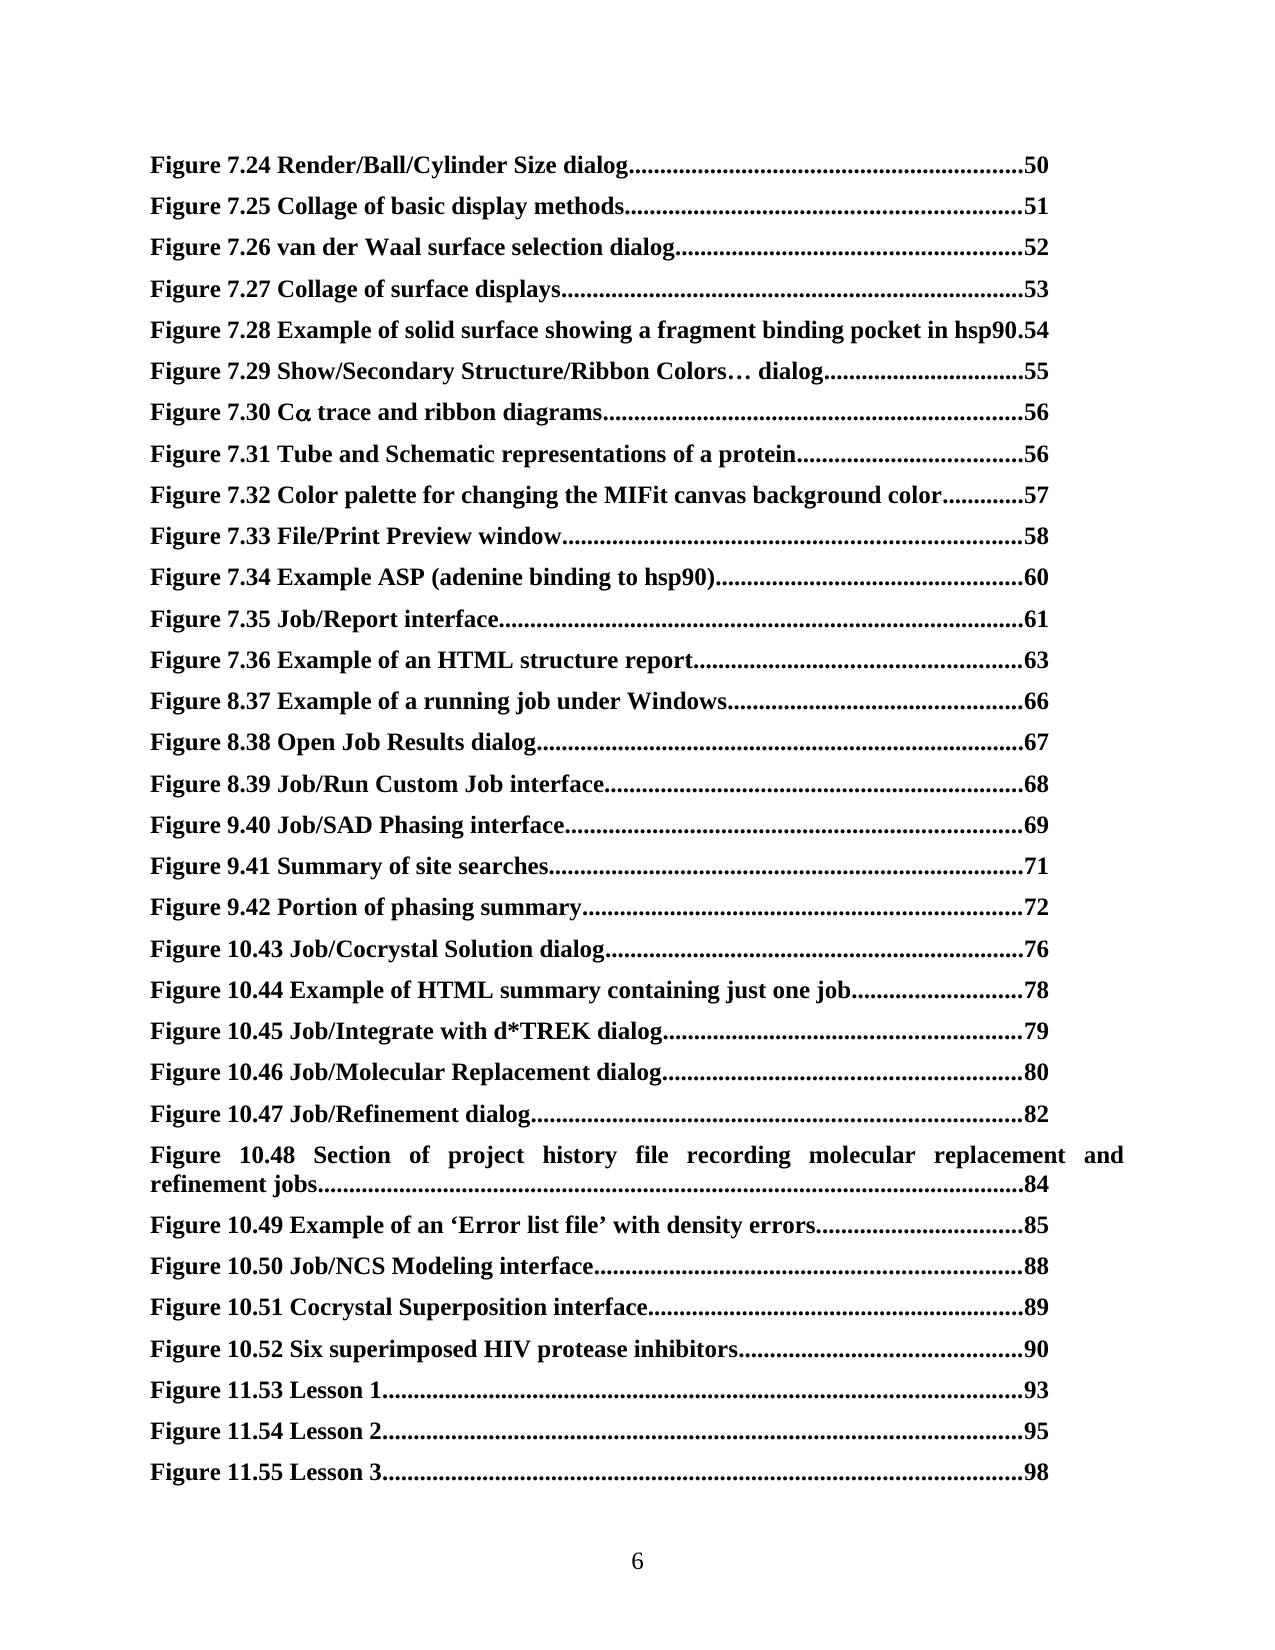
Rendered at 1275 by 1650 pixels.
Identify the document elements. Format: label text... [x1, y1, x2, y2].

text Figure 7.26 van der Waal surface selection dialog 52 [150, 232, 1125, 261]
text Figure 10.47 Job/Refinement dialog 82 [150, 1099, 1125, 1127]
text Figure 7.28 Example of solid surface showing a fragment binding pocket in hsp90 54 [150, 315, 1125, 344]
text Figure 10.43 Job/Cocrystal Solution dialog 76 [150, 934, 1125, 962]
text Figure 7.34 Example ASP (adenine binding to hsp90) 60 [150, 562, 1125, 591]
text Figure 7.27 Collage of surface displays 53 [150, 274, 1125, 302]
text Figure 9.41 Summary of site searches 71 [150, 851, 1125, 880]
text Figure 8.38 Open Job Results dialog 67 [150, 727, 1125, 756]
text Figure 11.54 Lesson 2 95 [150, 1416, 1125, 1445]
text Figure 7.36 Example of an HTML structure report 63 [150, 645, 1125, 674]
text Figure 10.50 Job/NCS Modeling interface 88 [150, 1251, 1125, 1280]
text Figure 7.32 Color palette for changing the MIFit canvas background color 57 [150, 480, 1125, 509]
text Figure 10.48 Section of project history file recording molecular replacement and refinement jobs 84 [150, 1140, 1125, 1197]
text Figure 7.25 Collage of basic display methods 51 [150, 191, 1125, 220]
text Figure 7.35 Job/Report interface 61 [150, 604, 1125, 632]
text Figure 9.40 Job/SAD Phasing interface 69 [150, 810, 1125, 839]
text Figure 8.37 Example of a running job under Windows 66 [150, 686, 1125, 715]
text Figure 11.55 Lesson 3 98 [150, 1457, 1125, 1486]
text Figure 9.42 Portion of phasing summary 72 [150, 892, 1125, 921]
text Figure 10.49 Example of an ‘Error list file’ with density errors. 85 [150, 1210, 1125, 1239]
text Figure 10.51 Cocrystal Superposition interface 89 [150, 1292, 1125, 1321]
text Figure 7.24 Render/Ball/Cylinder Size dialog 50 [150, 150, 1125, 179]
text Figure 7.30 C trace and ribbon diagrams 56 [150, 397, 1125, 426]
text Figure 8.39 Job/Run Custom Job interface 68 [150, 769, 1125, 797]
text Figure 10.52 Six superimposed HIV protease inhibitors 90 [150, 1334, 1125, 1362]
text Figure 10.44 Example of HTML summary containing just one job 78 [150, 975, 1125, 1004]
text Figure 10.46 Job/Molecular Replacement dialog 80 [150, 1057, 1125, 1086]
text Figure 7.33 File/Print Preview window 58 [150, 521, 1125, 550]
text Figure 7.31 Tube and Schematic representations of a protein 56 [150, 439, 1125, 467]
text Figure 7.29 Show/Secondary Structure/Ribbon Colors… dialog 55 [150, 356, 1125, 385]
text Figure 10.45 Job/Integrate with d*TREK dialog 79 [150, 1016, 1125, 1045]
text Figure 11.53 Lesson 1 93 [150, 1375, 1125, 1404]
